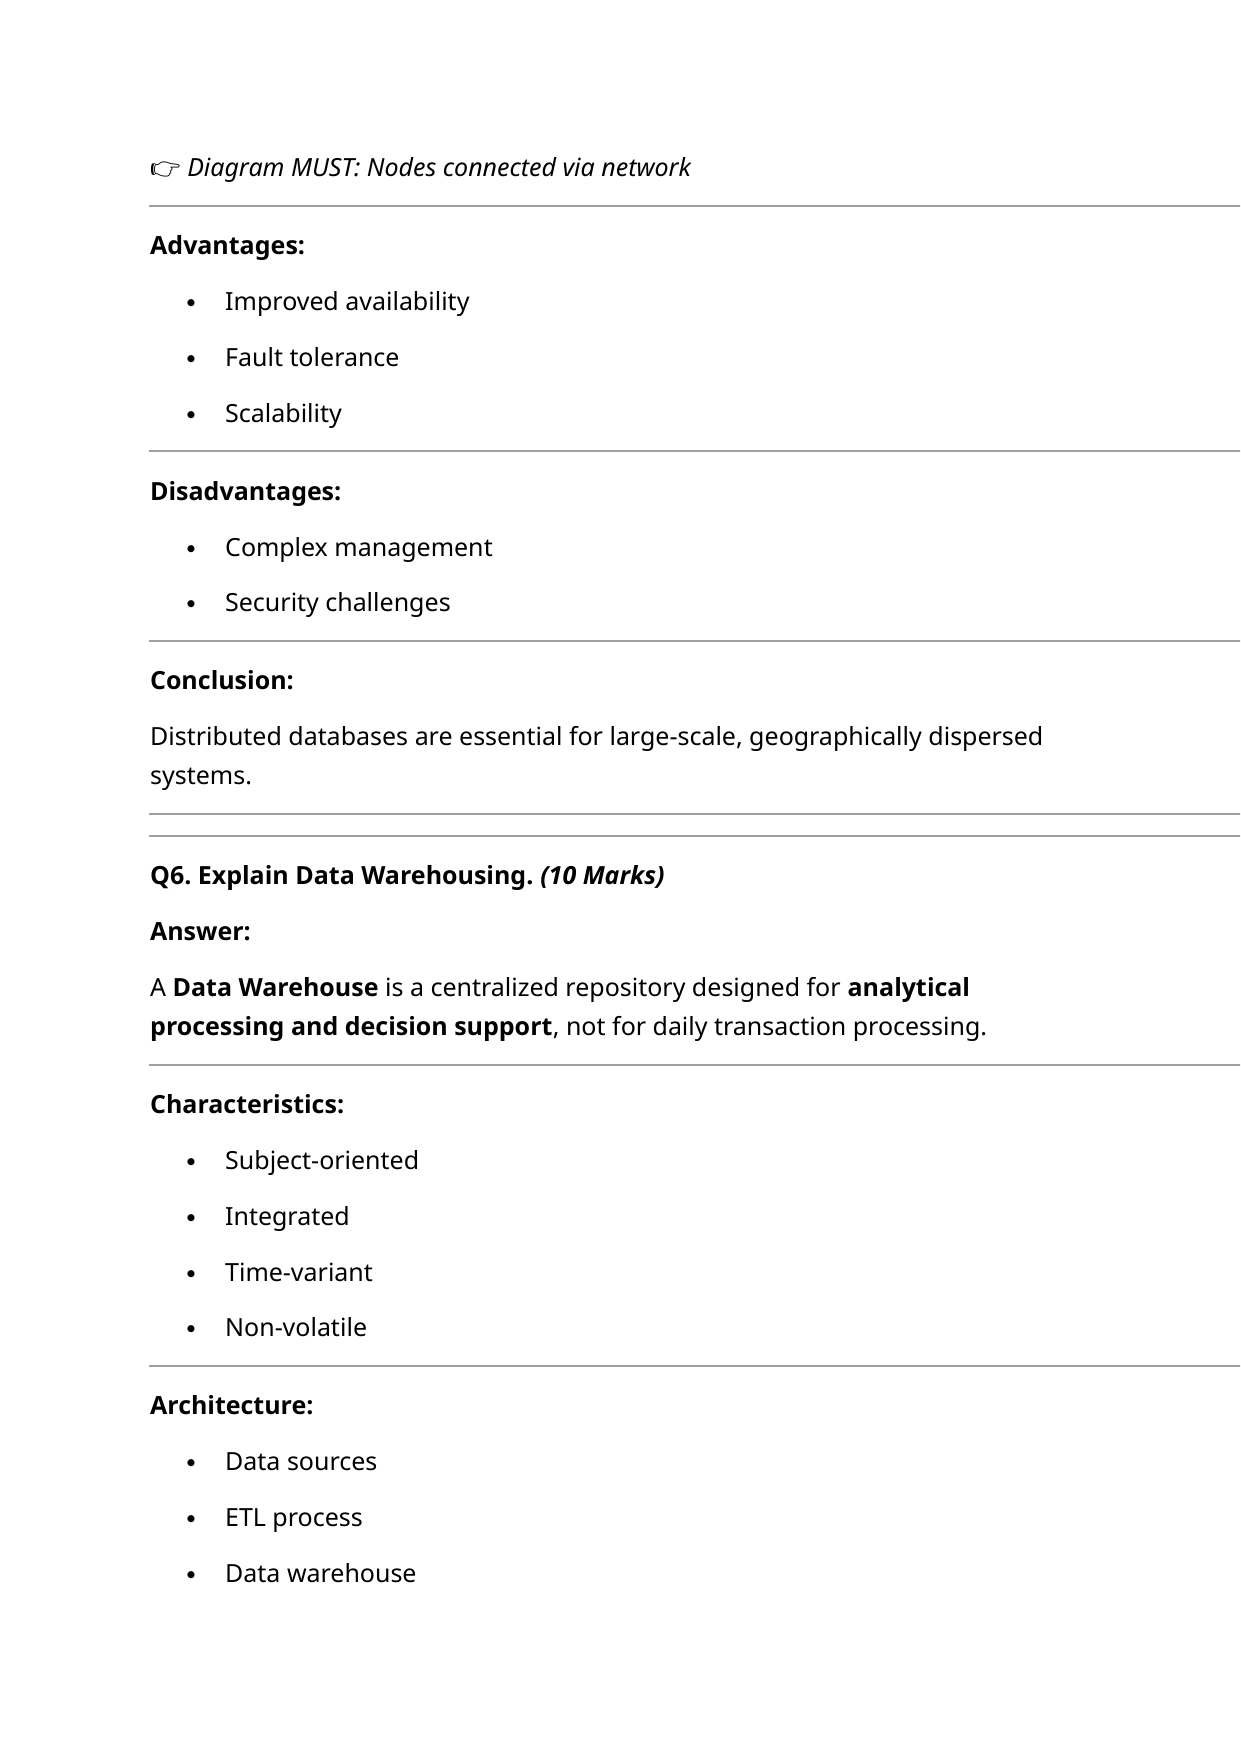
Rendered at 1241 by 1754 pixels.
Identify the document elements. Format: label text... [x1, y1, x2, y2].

list Time-variant [187, 1254, 1090, 1288]
text A Data Warehouse is a centralized repository designed for analytical processing and decision support, not for daily transaction processing. [150, 969, 1090, 1043]
text Conclusion: [150, 663, 1090, 697]
list Integrated [187, 1198, 1090, 1232]
list Fault tolerance [187, 339, 1090, 374]
text 👉 Diagram MUST: Nodes connected via network [150, 150, 1090, 184]
text Disadvantages: [150, 473, 1090, 507]
text Architecture: [150, 1388, 1090, 1422]
text Advantages: [150, 228, 1090, 262]
text Answer: [150, 914, 1090, 948]
list Data warehouse [187, 1555, 1090, 1589]
list Improved availability [187, 284, 1090, 318]
list Security challenges [187, 585, 1090, 619]
list Scalability [187, 395, 1090, 429]
text Characteristics: [150, 1087, 1090, 1121]
list Complex management [187, 529, 1090, 563]
text Distributed databases are essential for large-scale, geographically dispersed systems. [150, 719, 1090, 792]
list Subject-oriented [187, 1142, 1090, 1177]
list Data sources [187, 1444, 1090, 1478]
list Non-volatile [187, 1310, 1090, 1344]
text Q6. Explain Data Warehousing. (10 Marks) [150, 858, 1090, 892]
list ETL process [187, 1499, 1090, 1534]
